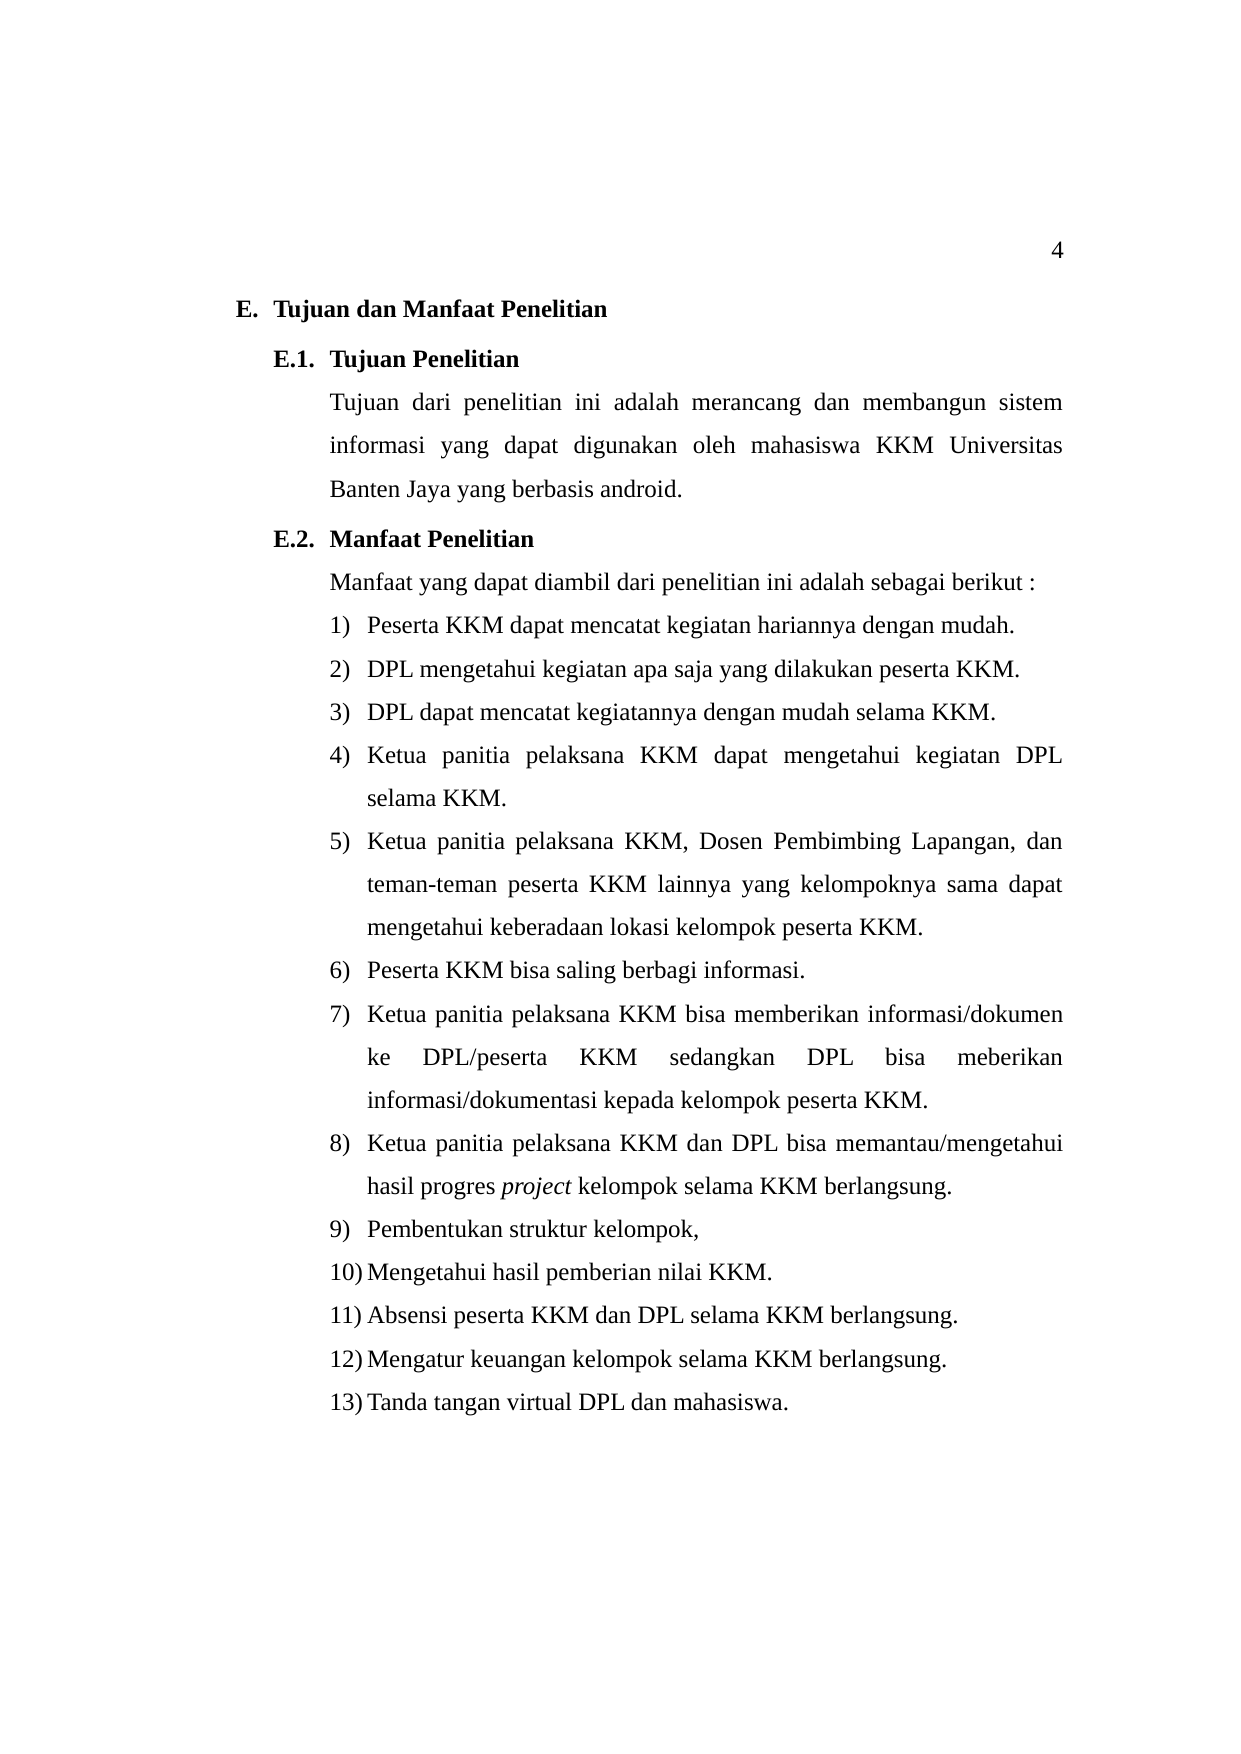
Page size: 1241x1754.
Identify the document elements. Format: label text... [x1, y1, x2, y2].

list Manfaat Penelitian [273, 524, 1063, 553]
list Mengatur keuangan kelompok selama KKM berlangsung. [329, 1344, 1063, 1372]
list DPL dapat mencatat kegiatannya dengan mudah selama KKM. [329, 697, 1063, 726]
list Mengetahui hasil pemberian nilai KKM. [329, 1257, 1063, 1286]
list DPL mengetahui kegiatan apa saja yang dilakukan peserta KKM. [329, 654, 1063, 682]
list Pembentukan struktur kelompok, [329, 1214, 1063, 1243]
list Ketua panitia pelaksana KKM dan DPL bisa memantau/mengetahui hasil progres project kelompok selama KKM berlangsung. [329, 1128, 1063, 1200]
list Ketua panitia pelaksana KKM, Dosen Pembimbing Lapangan, dan teman-teman peserta KKM lainnya yang kelompoknya sama dapat mengetahui keberadaan lokasi kelompok peserta KKM. [329, 826, 1063, 941]
list Tujuan dari penelitian ini adalah merancang dan membangun sistem informasi yang dapat digunakan oleh mahasiswa KKM Universitas Banten Jaya yang berbasis android. [329, 387, 1063, 502]
list Tujuan Penelitian [273, 344, 1063, 373]
list Tujuan dan Manfaat Penelitian [236, 294, 1063, 322]
list Peserta KKM dapat mencatat kegiatan hariannya dengan mudah. [329, 611, 1063, 639]
text Manfaat yang dapat diambil dari penelitian ini adalah sebagai berikut : [329, 567, 1063, 596]
list Tanda tangan virtual DPL dan mahasiswa. [329, 1387, 1063, 1416]
list Absensi peserta KKM dan DPL selama KKM berlangsung. [329, 1301, 1063, 1329]
list Peserta KKM bisa saling berbagi informasi. [329, 956, 1063, 984]
list Ketua panitia pelaksana KKM dapat mengetahui kegiatan DPL selama KKM. [329, 740, 1063, 812]
list Ketua panitia pelaksana KKM bisa memberikan informasi/dokumen ke DPL/peserta KKM sedangkan DPL bisa meberikan informasi/dokumentasi kepada kelompok peserta KKM. [329, 999, 1063, 1114]
